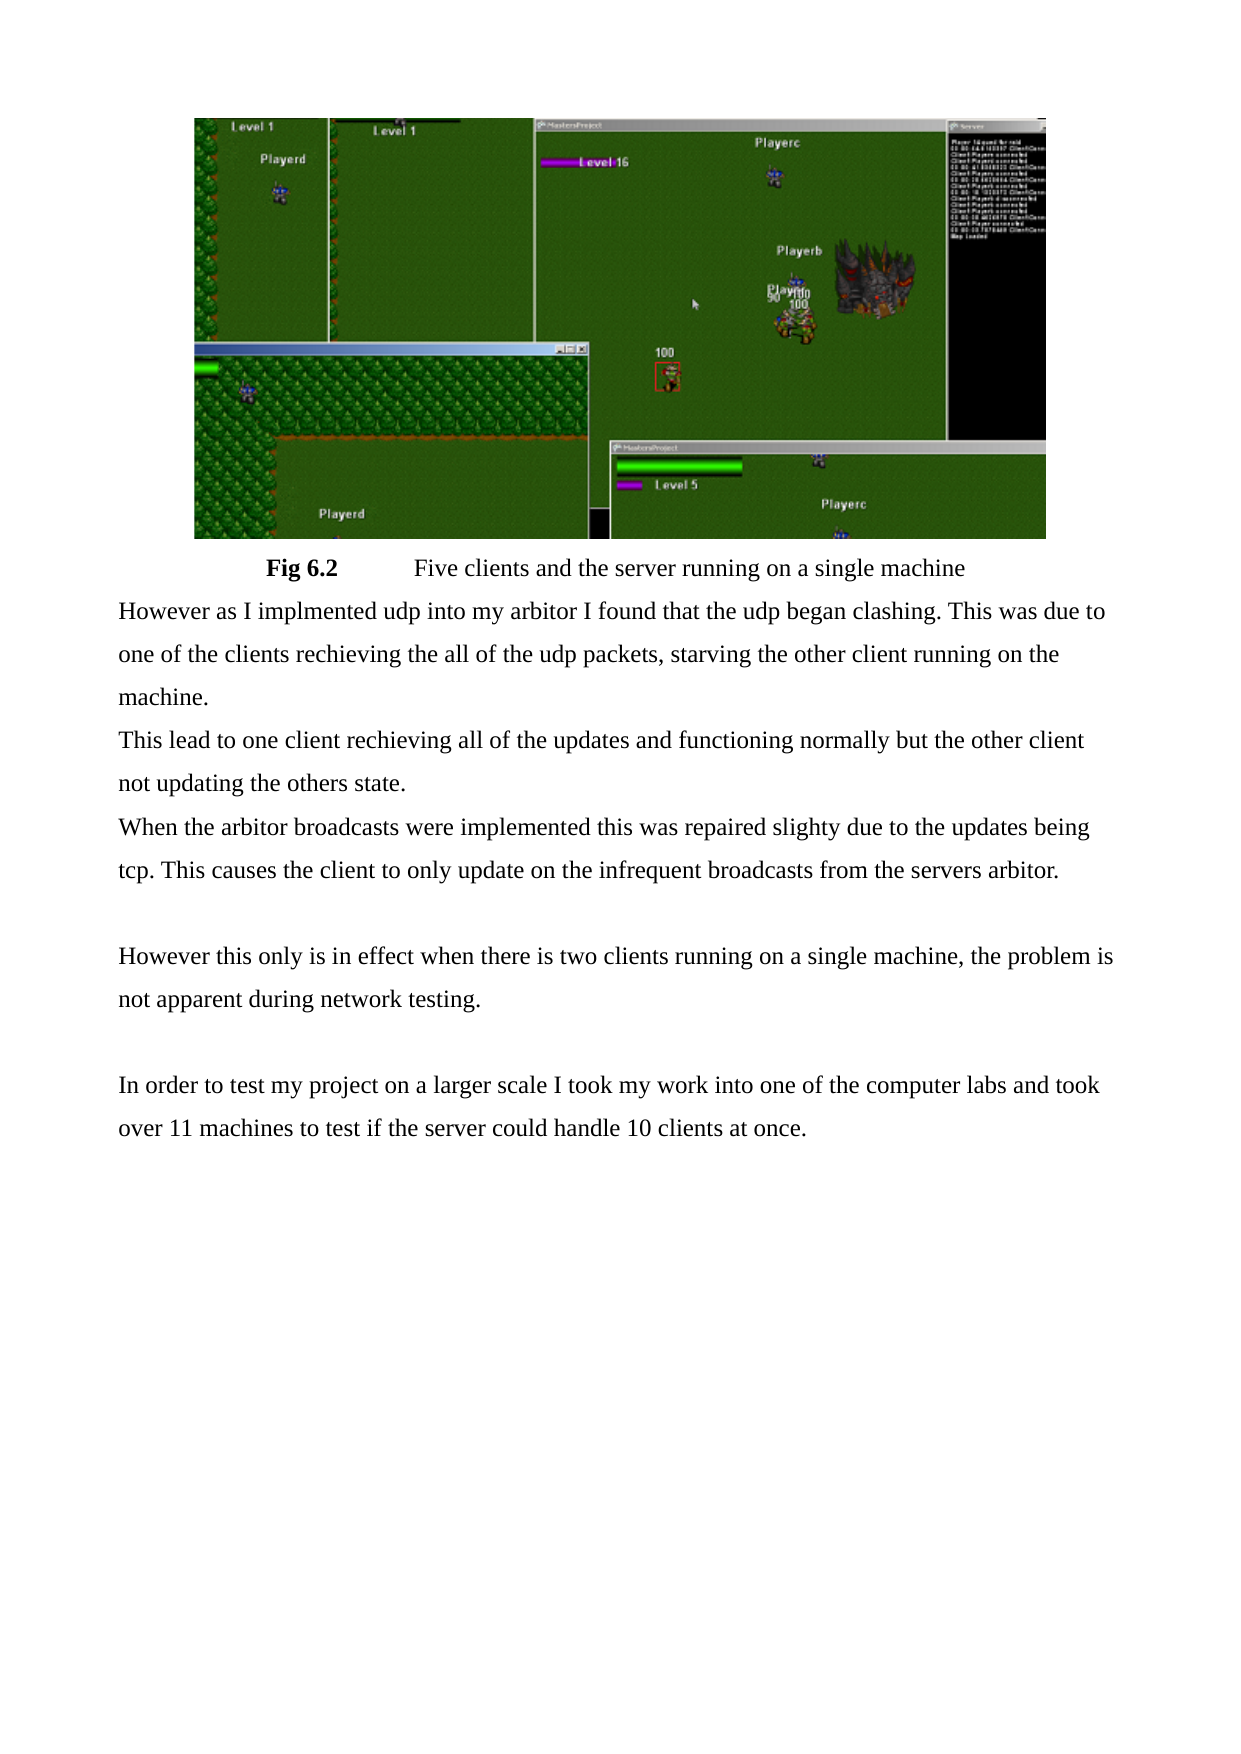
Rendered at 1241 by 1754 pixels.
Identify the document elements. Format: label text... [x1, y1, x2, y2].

picture [194, 118, 1046, 539]
text In order to test my project on a larger scale I took my work into one of the computer labs and took over 11 machines to test if the server could handle 10 clients at once. [118, 1070, 1122, 1142]
text This lead to one client rechieving all of the updates and functioning normally but the other client not updating the others state. [118, 725, 1122, 797]
text Fig 6.2 Five clients and the server running on a single machine [118, 118, 1122, 582]
text However this only is in effect when there is two clients running on a single machine, the problem is not apparent during network testing. [118, 941, 1122, 1013]
text However as I implmented udp into my arbitor I found that the udp began clashing. This was due to one of the clients rechieving the all of the udp packets, starving the other client running on the machine. [118, 596, 1122, 711]
text When the arbitor broadcasts were implemented this was repaired slighty due to the updates being tcp. This causes the client to only update on the infrequent broadcasts from the servers arbitor. [118, 812, 1122, 883]
